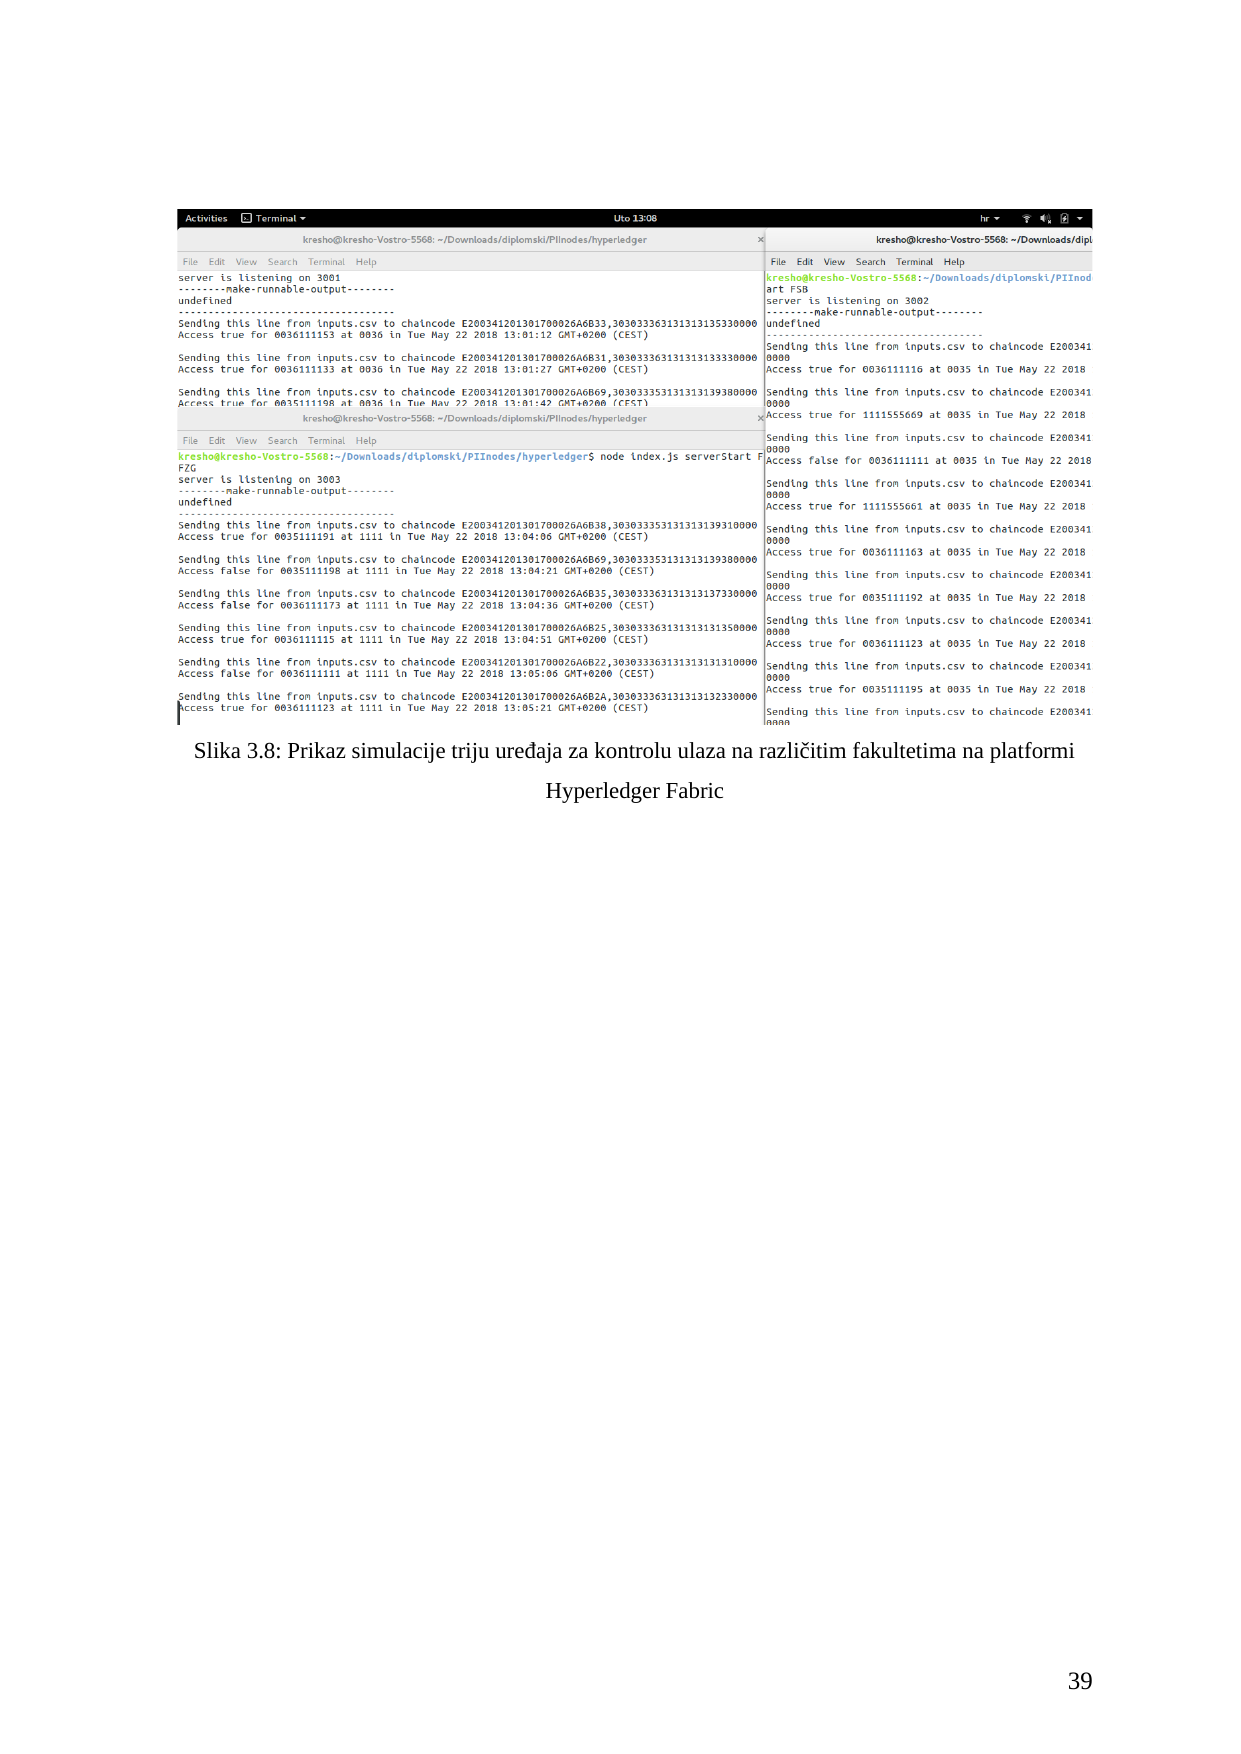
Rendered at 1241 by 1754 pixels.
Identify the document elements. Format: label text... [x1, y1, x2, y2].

picture [177, 209, 1093, 725]
text Slika 3.8: Prikaz simulacije triju uređaja za kontrolu ulaza na različitim fakultetima na platformi Hyperledger Fabric [177, 725, 1092, 803]
